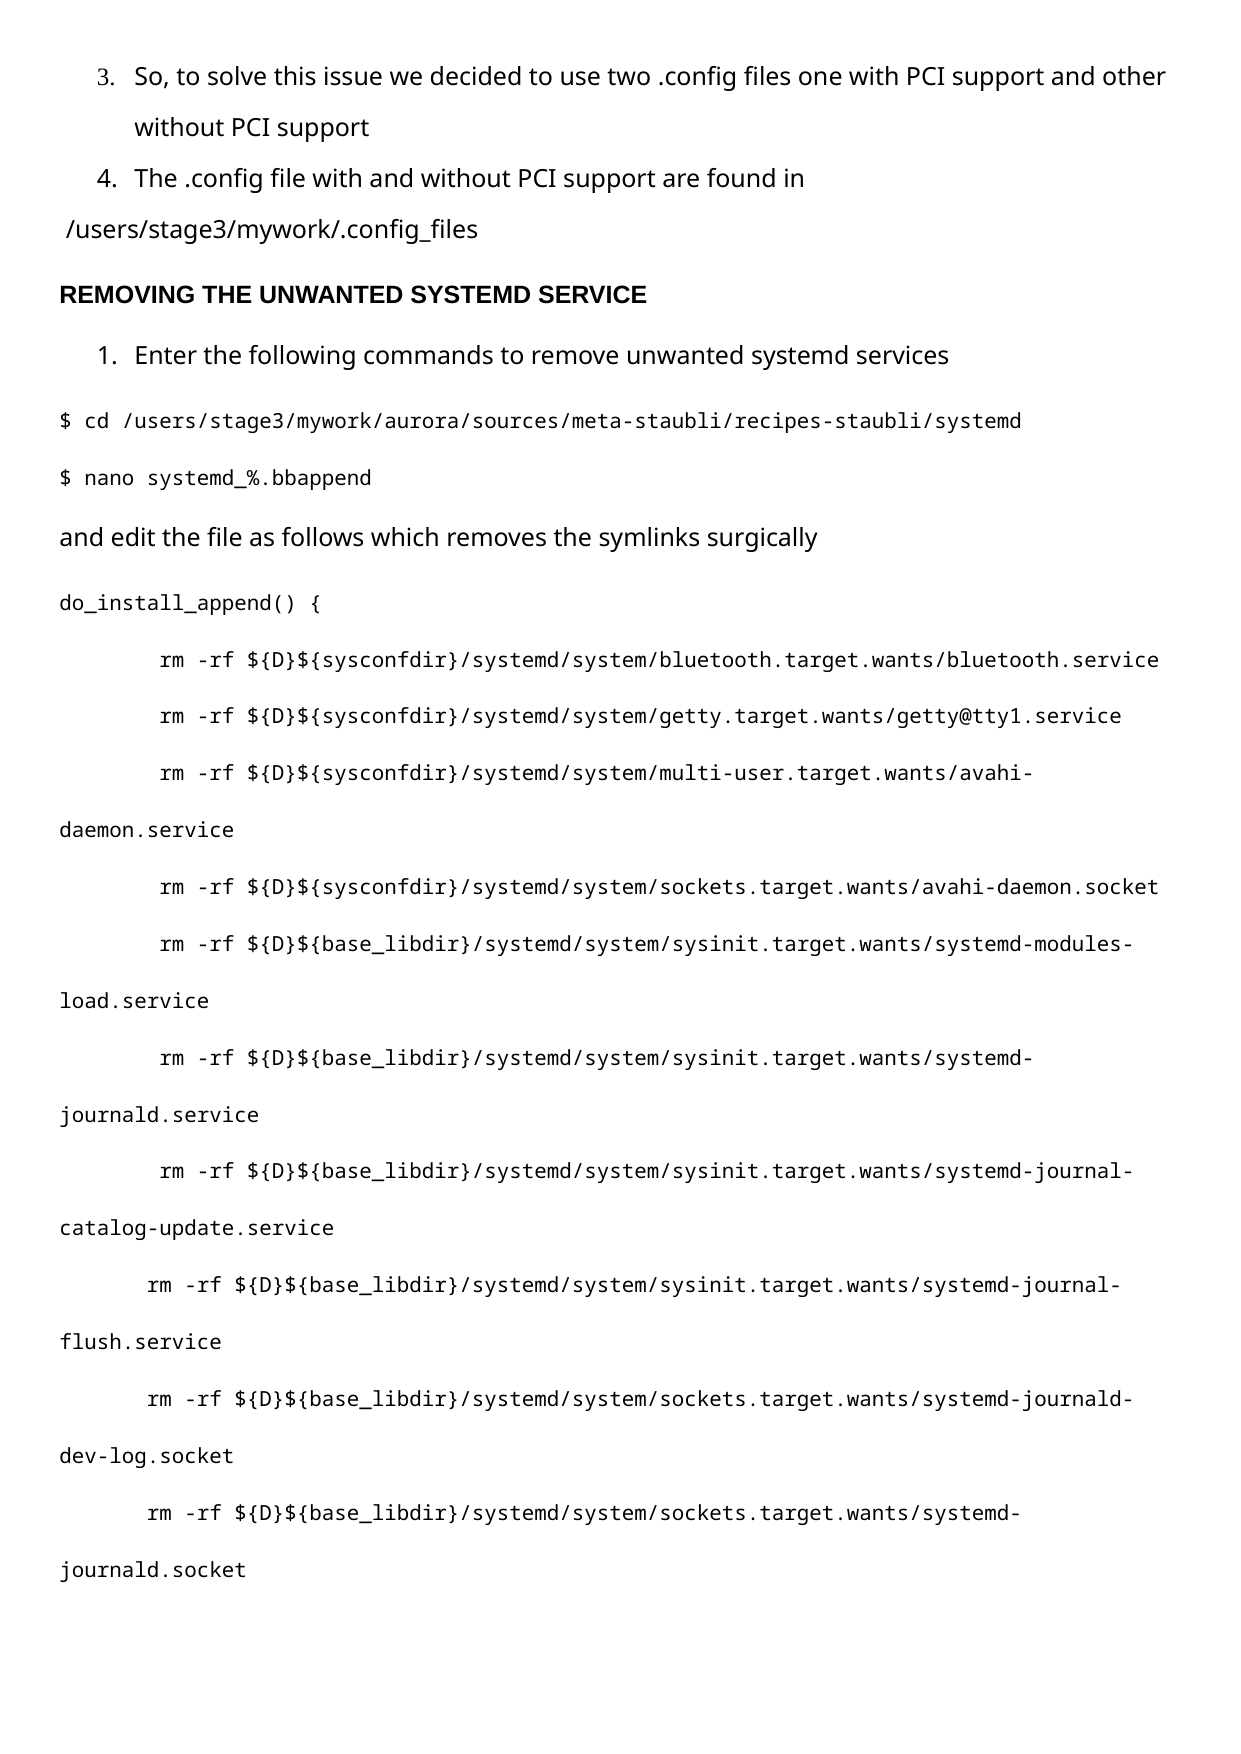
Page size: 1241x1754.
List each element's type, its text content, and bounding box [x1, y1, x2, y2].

text rm -rf ${D}${base_libdir}/systemd/system/sysinit.target.wants/systemd-journal-flush.service [59, 1270, 1181, 1356]
text rm -rf ${D}${base_libdir}/systemd/system/sysinit.target.wants/systemd-modules-load.service [59, 929, 1181, 1014]
text $ cd /users/stage3/mywork/aurora/sources/meta-staubli/recipes-staubli/systemd [59, 406, 1181, 434]
text rm -rf ${D}${sysconfdir}/systemd/system/bluetooth.target.wants/bluetooth.service [59, 645, 1181, 673]
list So, to solve this issue we decided to use two .config files one with PCI support and other without PCI support [97, 59, 1181, 144]
list The .config file with and without PCI support are found in [97, 161, 1181, 195]
list Enter the following commands to remove unwanted systemd services [97, 338, 1181, 372]
text /users/stage3/mywork/.config_files [59, 212, 1181, 246]
text rm -rf ${D}${base_libdir}/systemd/system/sockets.target.wants/systemd-journald.socket [59, 1498, 1181, 1583]
text rm -rf ${D}${base_libdir}/systemd/system/sysinit.target.wants/systemd-journal-catalog-update.service [59, 1157, 1181, 1242]
text $ nano systemd_%.bbappend [59, 463, 1181, 491]
text rm -rf ${D}${base_libdir}/systemd/system/sysinit.target.wants/systemd-journald.service [59, 1043, 1181, 1128]
text rm -rf ${D}${sysconfdir}/systemd/system/multi-user.target.wants/avahi-daemon.service [59, 758, 1181, 844]
text rm -rf ${D}${sysconfdir}/systemd/system/getty.target.wants/getty@tty1.service [59, 702, 1181, 730]
text do_install_append() { [59, 588, 1181, 616]
text rm -rf ${D}${sysconfdir}/systemd/system/sockets.target.wants/avahi-daemon.socket [59, 872, 1181, 901]
subtitle REMOVING THE UNWANTED SYSTEMD SERVICE [59, 280, 1181, 309]
text rm -rf ${D}${base_libdir}/systemd/system/sockets.target.wants/systemd-journald-dev-log.socket [59, 1384, 1181, 1469]
text and edit the file as follows which removes the symlinks surgically [59, 520, 1181, 554]
